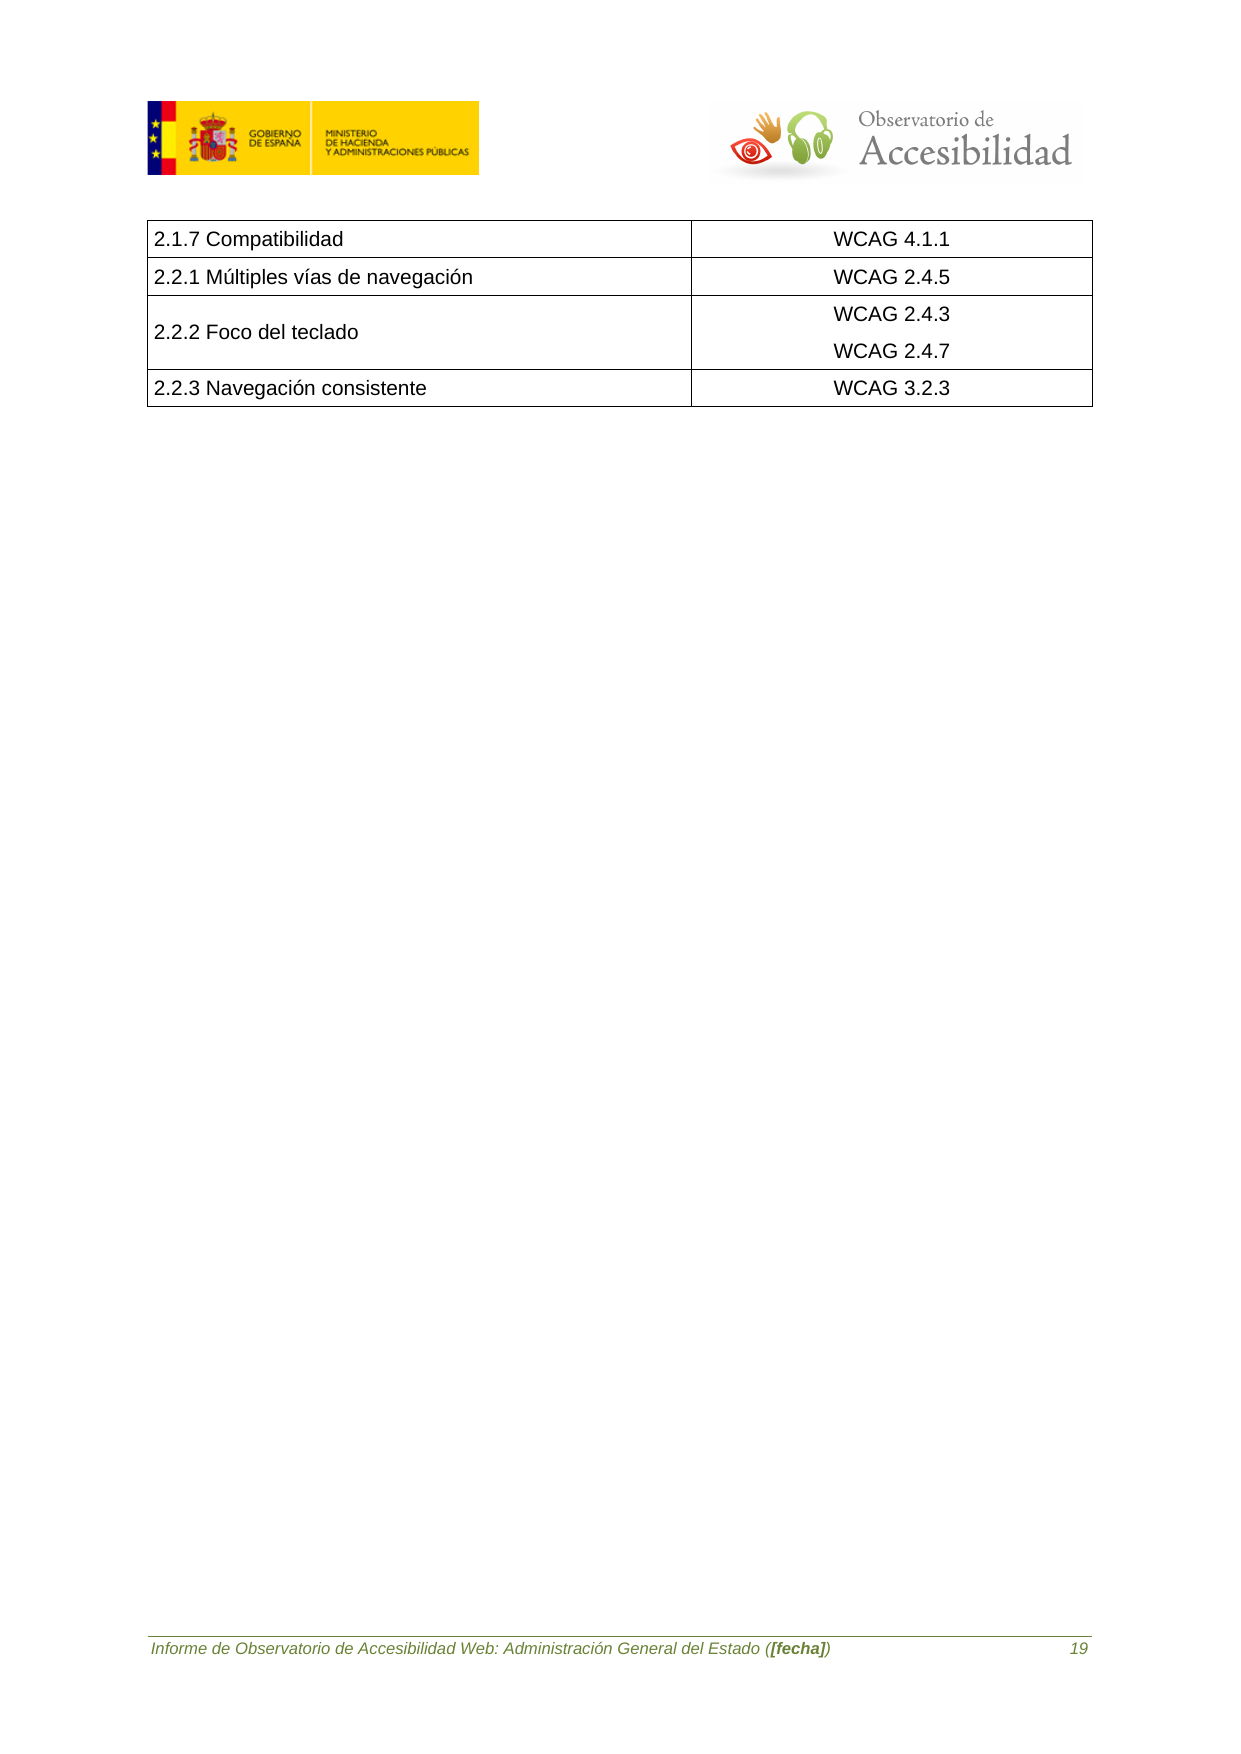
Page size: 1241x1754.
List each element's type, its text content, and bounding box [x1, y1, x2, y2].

table_cell 2.2.1 Múltiples vías de navegación [148, 258, 691, 295]
picture [710, 102, 1086, 185]
picture [147, 101, 479, 175]
table_cell WCAG 3.2.3 [692, 370, 1092, 406]
table_cell WCAG 2.4.5 [692, 258, 1092, 295]
table_cell WCAG 4.1.1 [692, 221, 1092, 257]
table_cell 2.2.3 Navegación consistente [148, 370, 691, 406]
table_cell 2.2.2 Foco del teclado [148, 296, 691, 369]
table_cell 2.1.7 Compatibilidad [148, 221, 691, 257]
table_cell WCAG 2.4.3 WCAG 2.4.7 [692, 296, 1092, 369]
